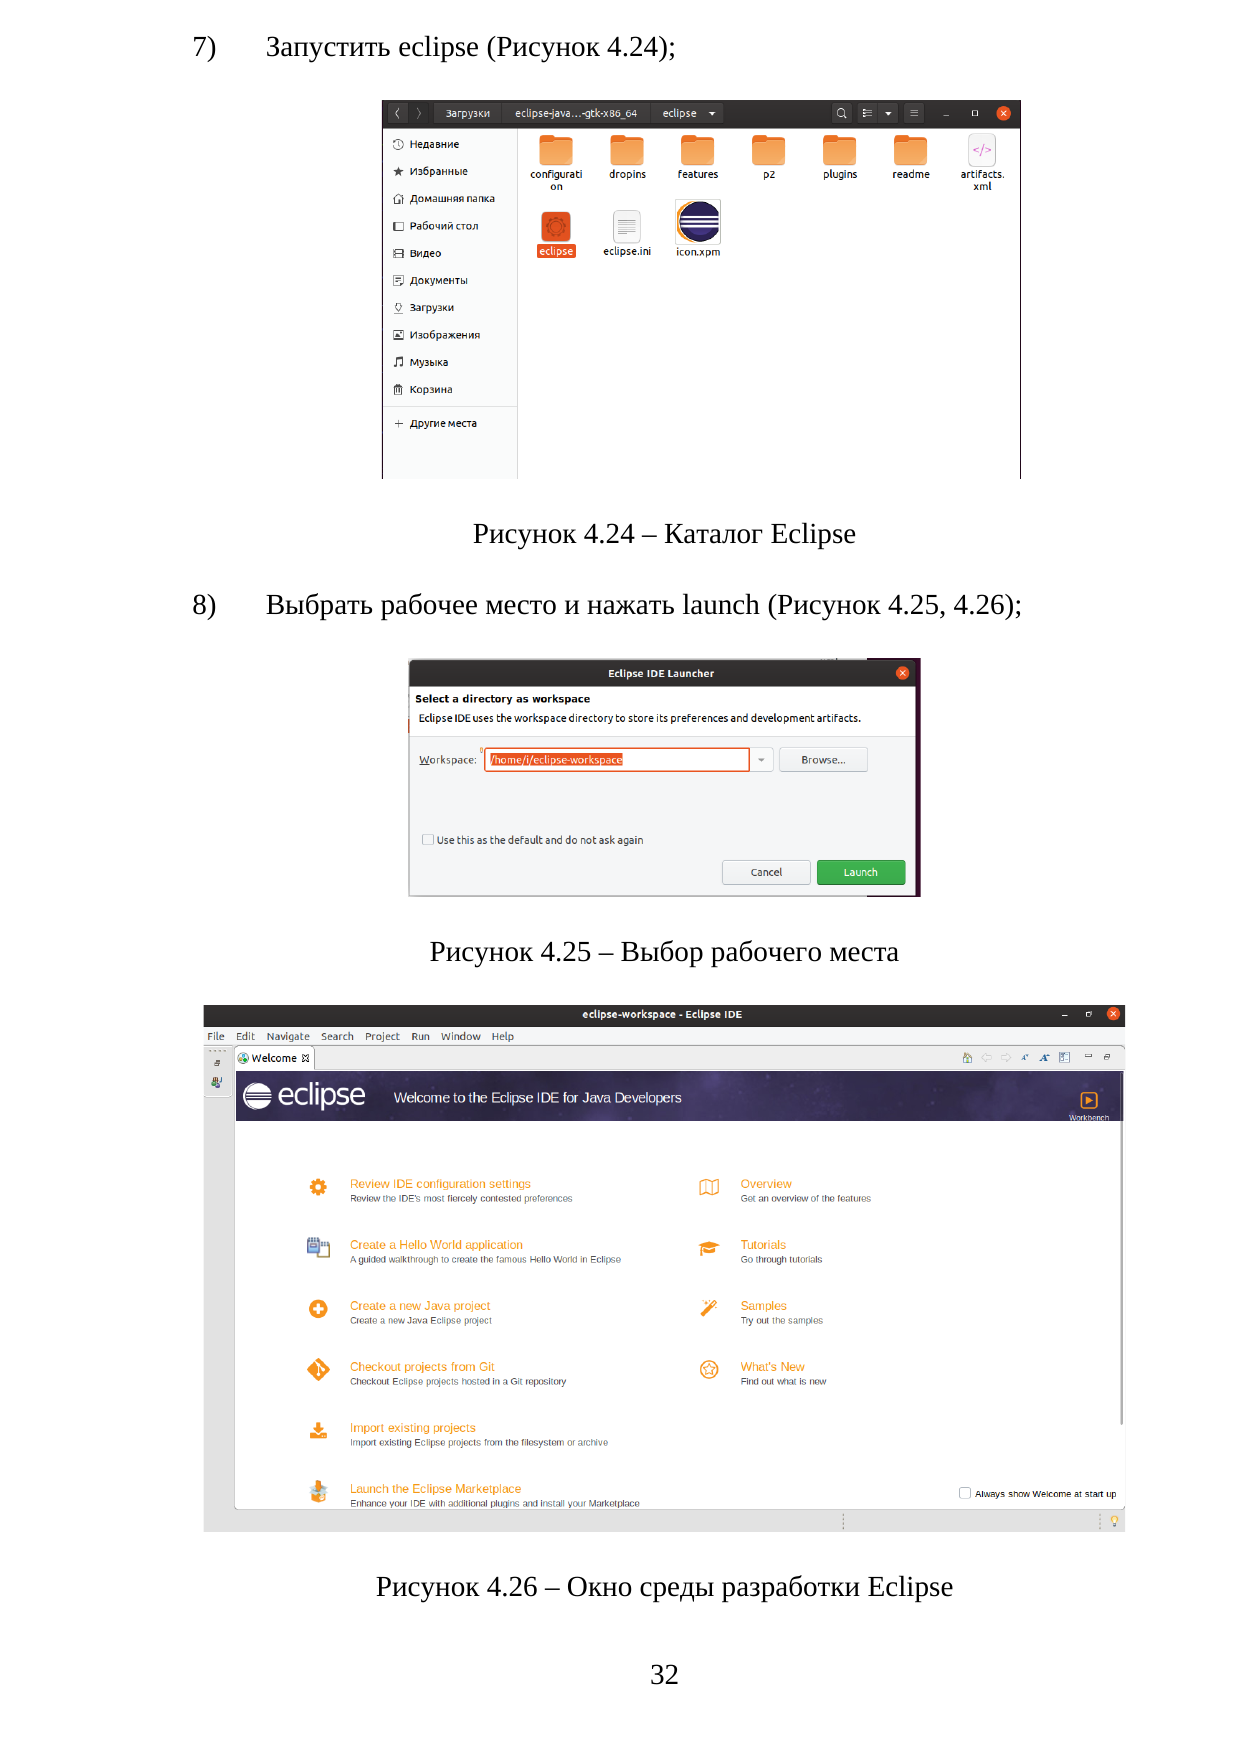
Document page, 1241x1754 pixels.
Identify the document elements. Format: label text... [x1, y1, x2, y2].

text Рисунок 4.26 – Окно среды разработки Eclipse [118, 1569, 1211, 1603]
text Рисунок 4.25 – Выбор рабочего места [118, 934, 1211, 967]
list Запустить eclipse (Рисунок 4.24); [118, 29, 1211, 63]
list Выбрать рабочее место и нажать launch (Рисунок 4.25, 4.26); [118, 587, 1211, 621]
text Рисунок 4.24 – Каталог Eclipse [118, 516, 1211, 550]
